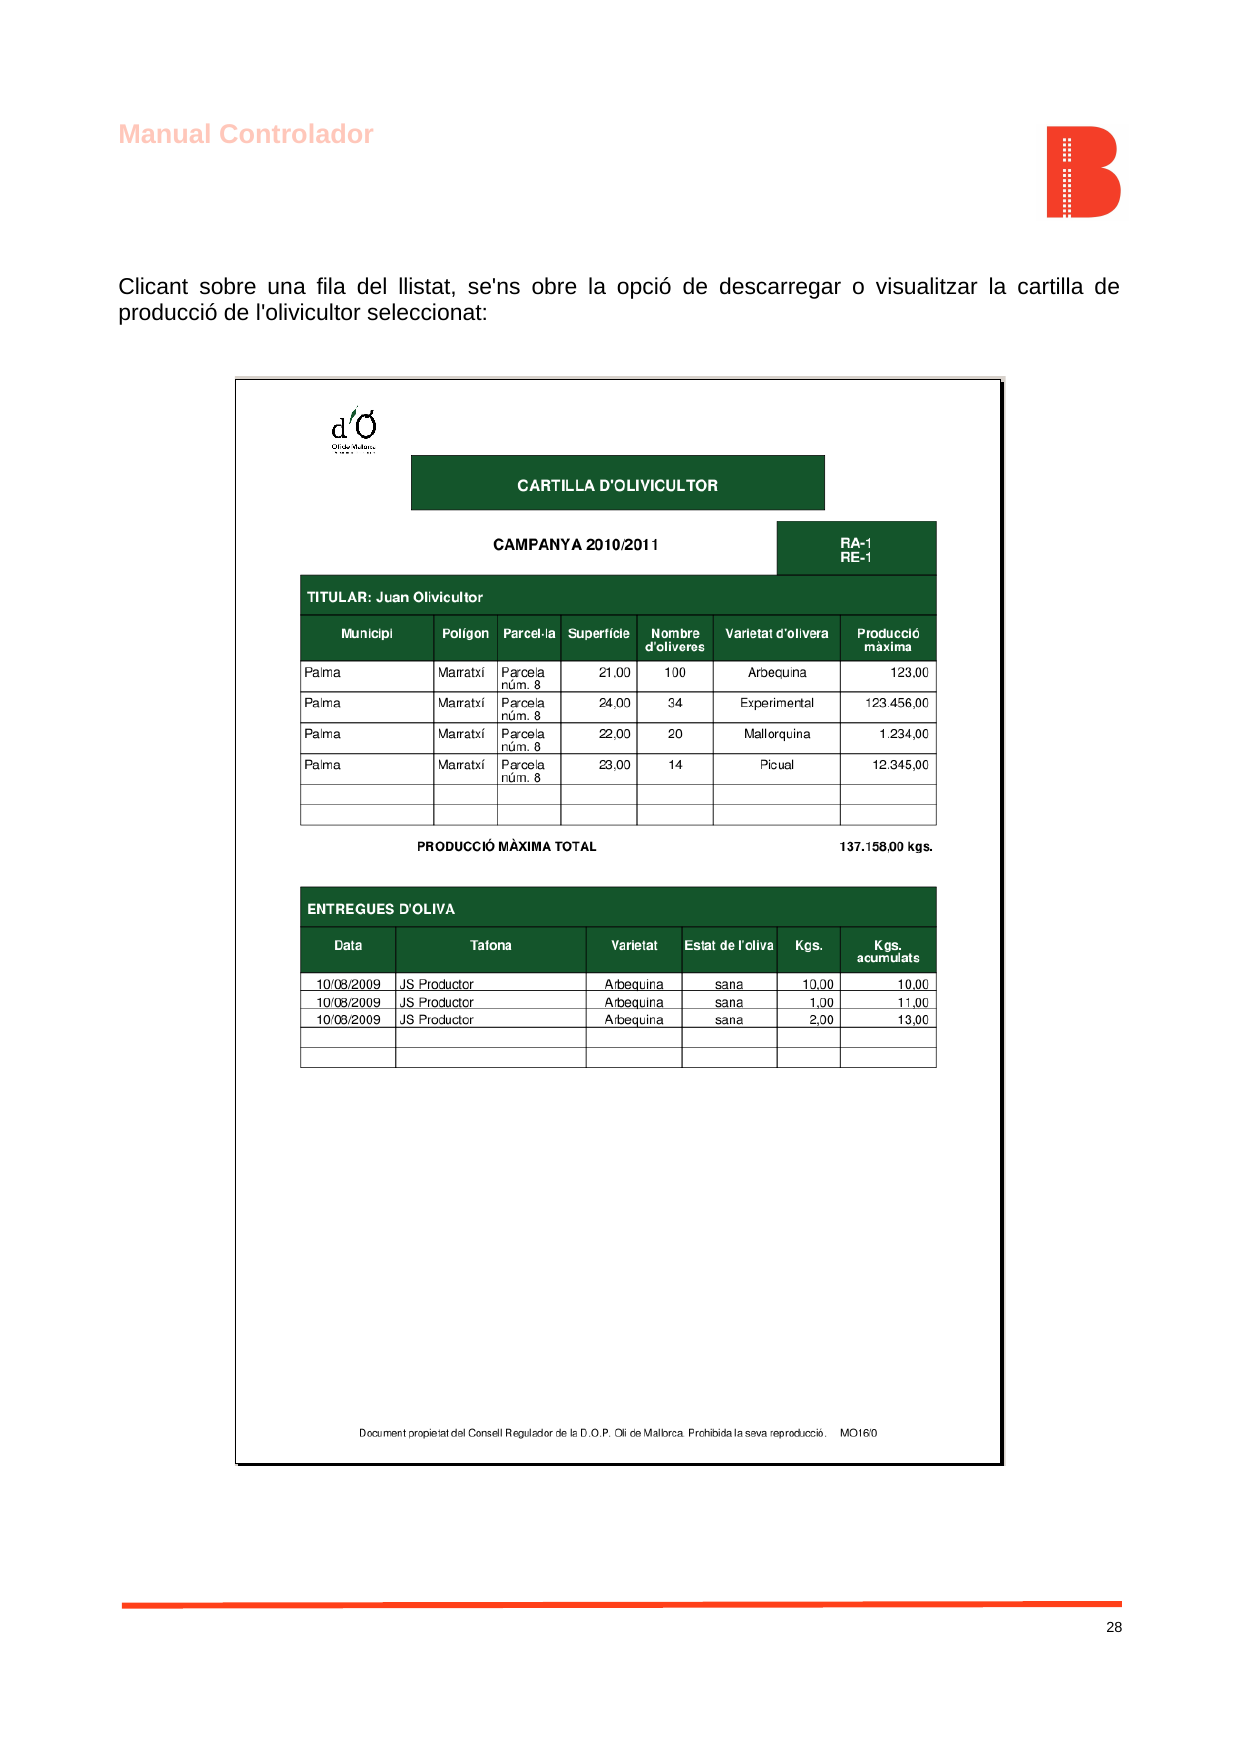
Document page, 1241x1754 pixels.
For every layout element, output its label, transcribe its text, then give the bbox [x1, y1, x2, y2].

text Clicant sobre una fila del llistat, se'ns obre la opció de descarregar o visualitzar la cartilla de producció de l'olivicultor seleccionat: [118, 273, 1122, 325]
picture [1036, 124, 1130, 221]
picture [234, 376, 1006, 1466]
